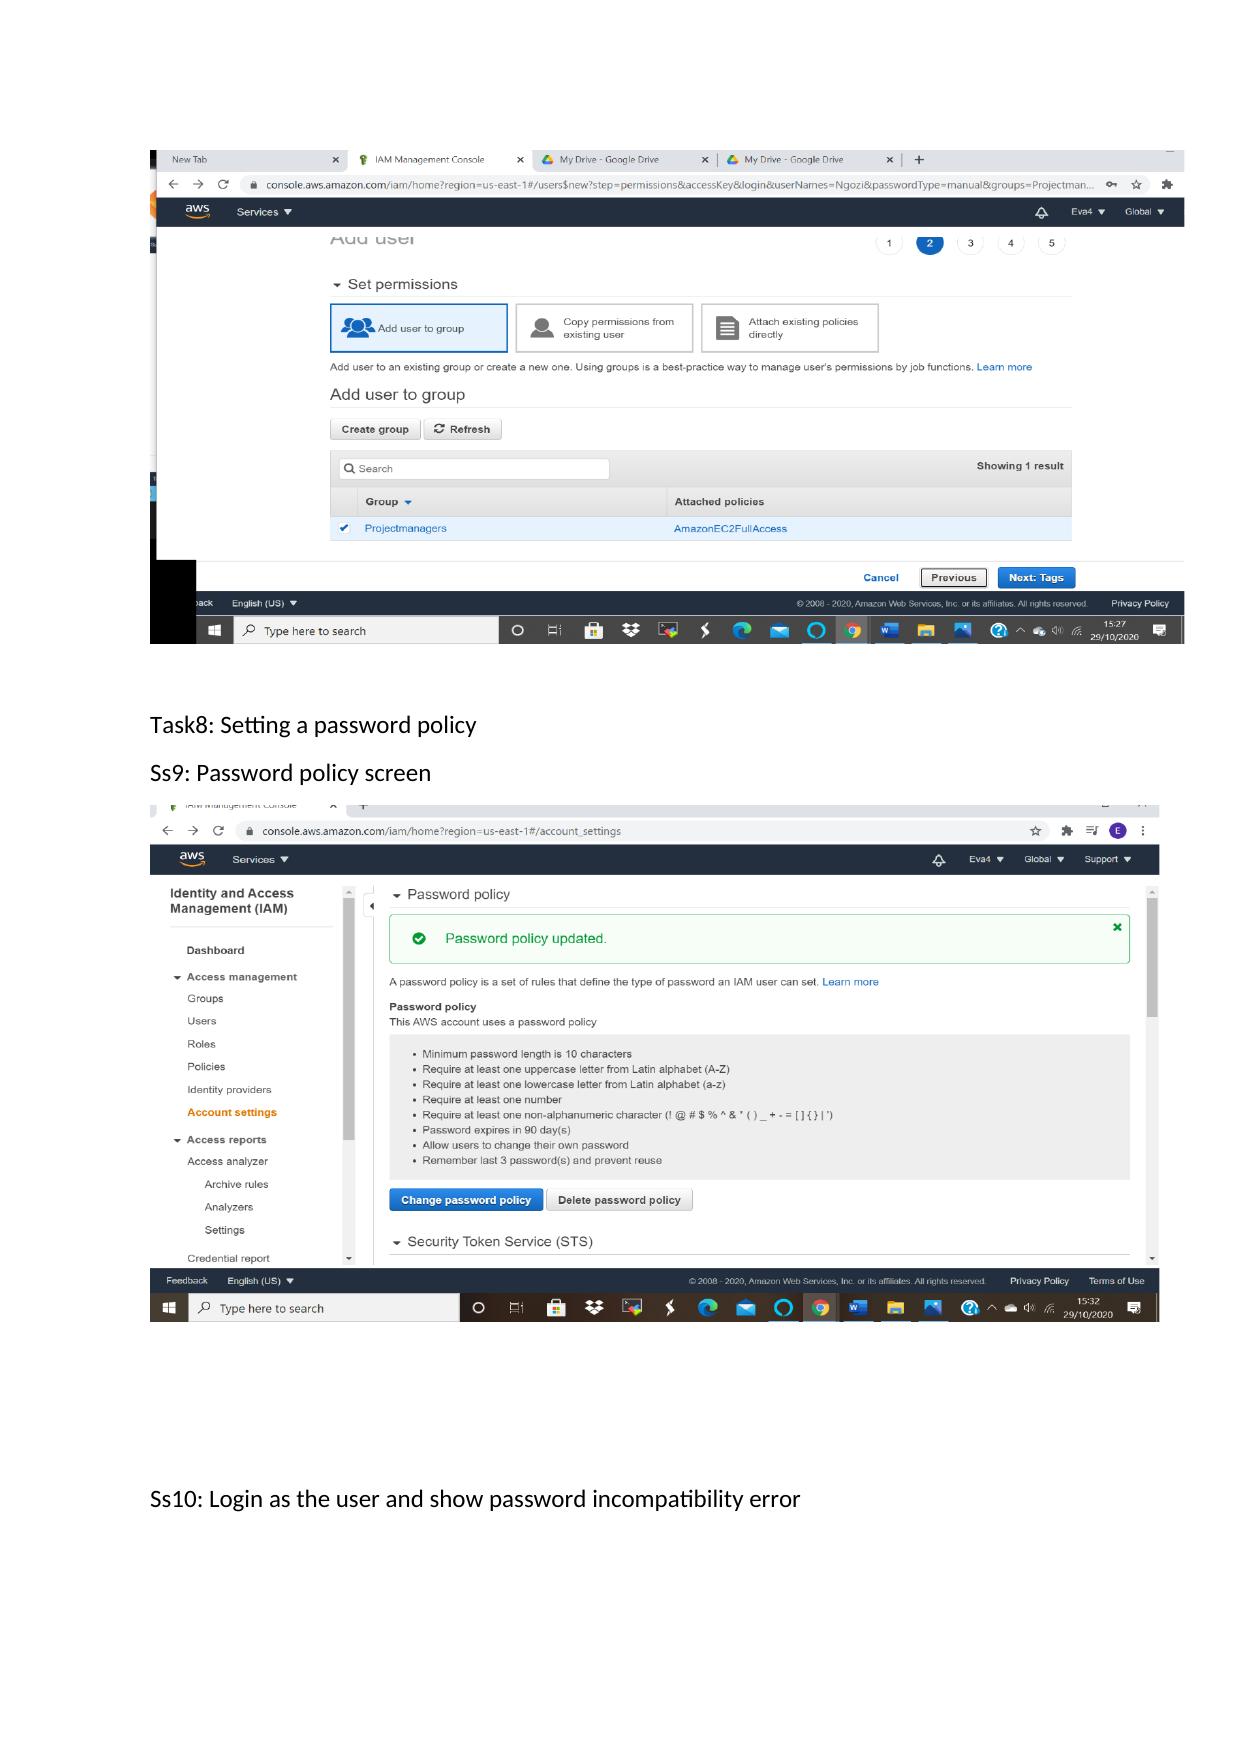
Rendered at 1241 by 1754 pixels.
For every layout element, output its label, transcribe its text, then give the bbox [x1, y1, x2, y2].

text Ss10: Login as the user and show password incompatibility error [150, 1483, 1090, 1513]
text Task8: Setting a password policy [150, 709, 1090, 740]
text Ss9: Password policy screen [150, 757, 1090, 788]
